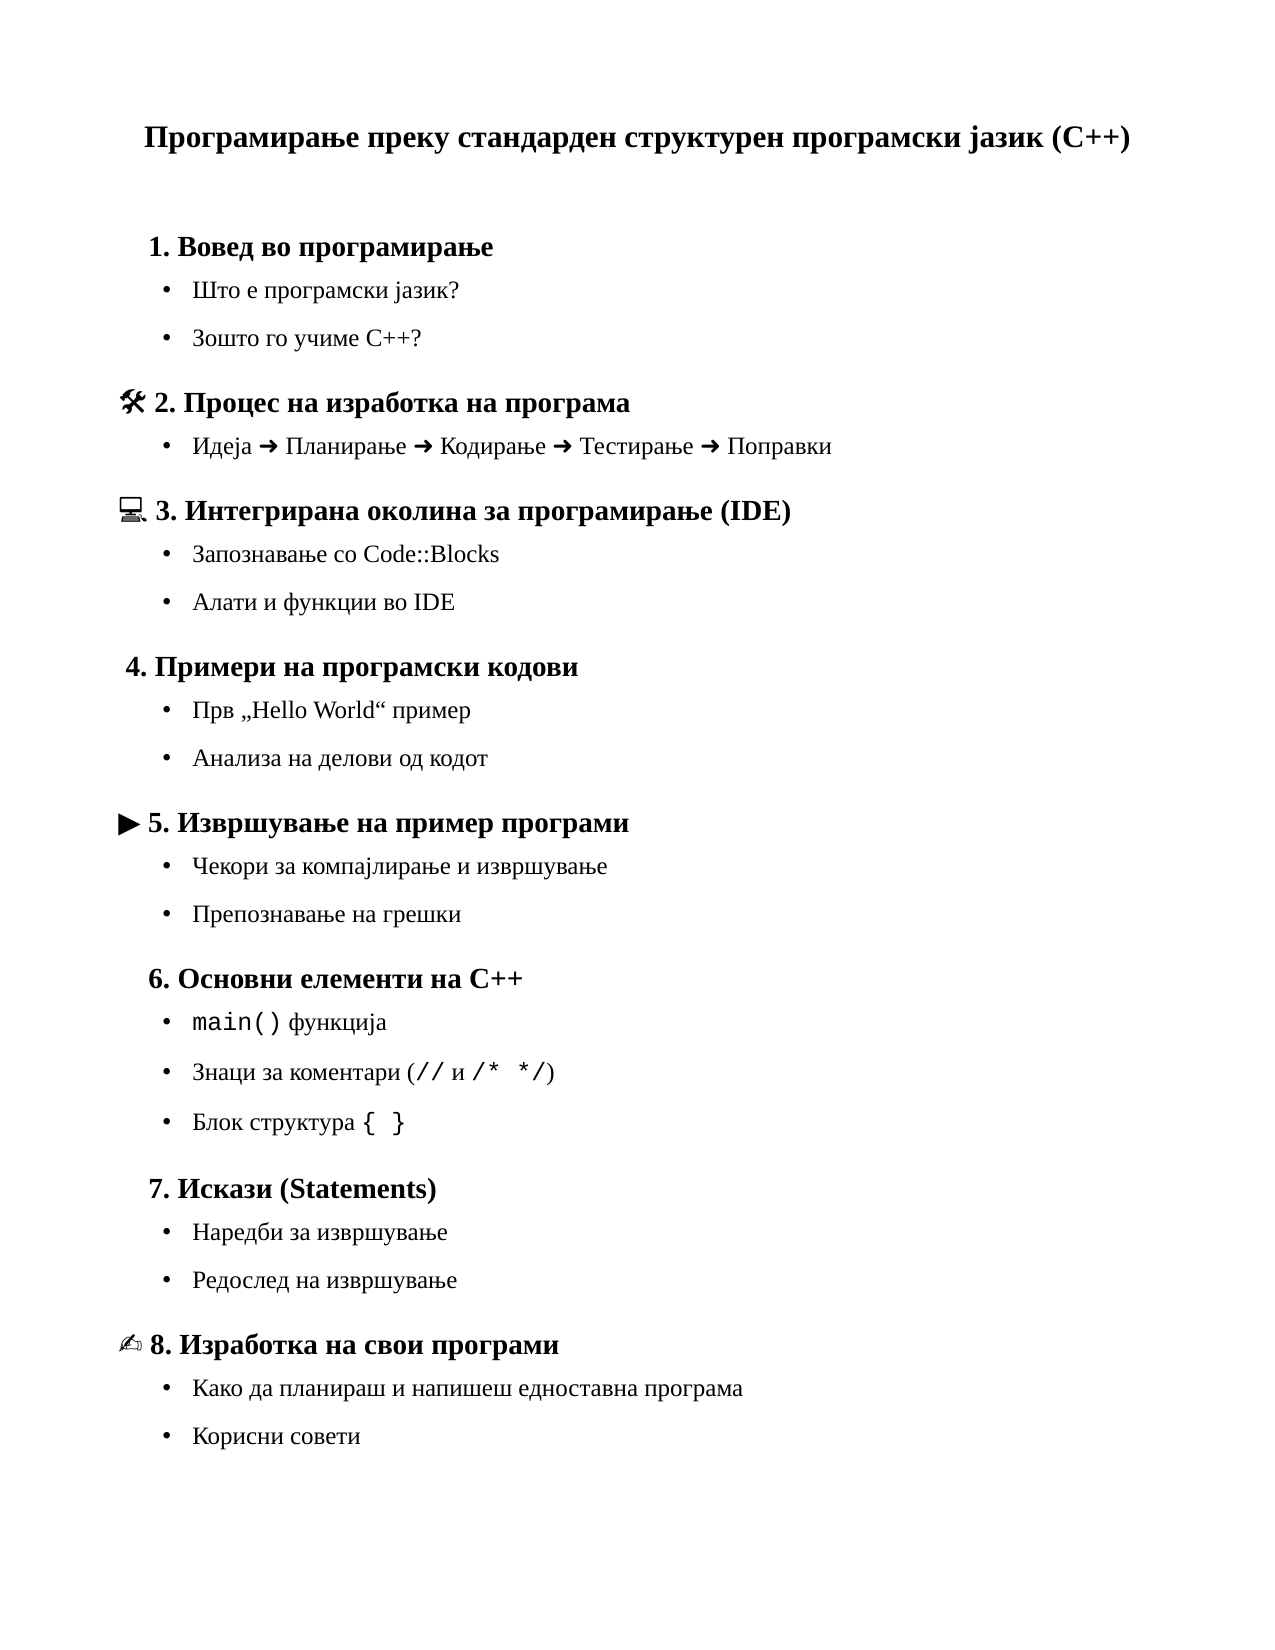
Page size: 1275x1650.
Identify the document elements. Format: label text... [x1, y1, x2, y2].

subtitle ✍️ 8. Изработка на свои програми [118, 1327, 1157, 1361]
subtitle ▶ 5. Извршување на пример програми [118, 805, 1157, 838]
subtitle 💻 3. Интегрирана околина за програмирање (IDE) [118, 493, 1157, 527]
list Знаци за коментари (// и /* */) [162, 1057, 1157, 1088]
list Алати и функции во IDE [162, 587, 1157, 616]
list Чекори за компајлирање и извршување [162, 851, 1157, 880]
subtitle 🧾 7. Искази (Statements) [118, 1171, 1157, 1205]
subtitle 🧠 1. Вовед во програмирање [118, 229, 1157, 263]
subtitle 🔤 6. Основни елементи на C++ [118, 961, 1157, 994]
list Блок структура { } [162, 1107, 1157, 1138]
list Корисни совети [162, 1421, 1157, 1450]
subtitle 🛠 2. Процес на изработка на програма [118, 385, 1157, 419]
list Наредби за извршување [162, 1217, 1157, 1246]
list Идеја ➜ Планирање ➜ Кодирање ➜ Тестирање ➜ Поправки [162, 431, 1157, 460]
list Што е програмски јазик? [162, 275, 1157, 304]
list Зошто го учиме C++? [162, 323, 1157, 352]
list Прв „Hello World“ пример [162, 695, 1157, 724]
list Како да планираш и напишеш едноставна програма [162, 1373, 1157, 1402]
list main() функција [162, 1007, 1157, 1038]
list Редослед на извршување [162, 1265, 1157, 1294]
list Препознавање на грешки [162, 899, 1157, 927]
subtitle 👨‍💻 4. Примери на програмски кодови [118, 649, 1157, 683]
list Запознавање со Code::Blocks [162, 539, 1157, 568]
list Анализа на делови од кодот [162, 743, 1157, 772]
text Програмирање преку стандарден структурен програмски јазик (C++) [118, 118, 1157, 154]
